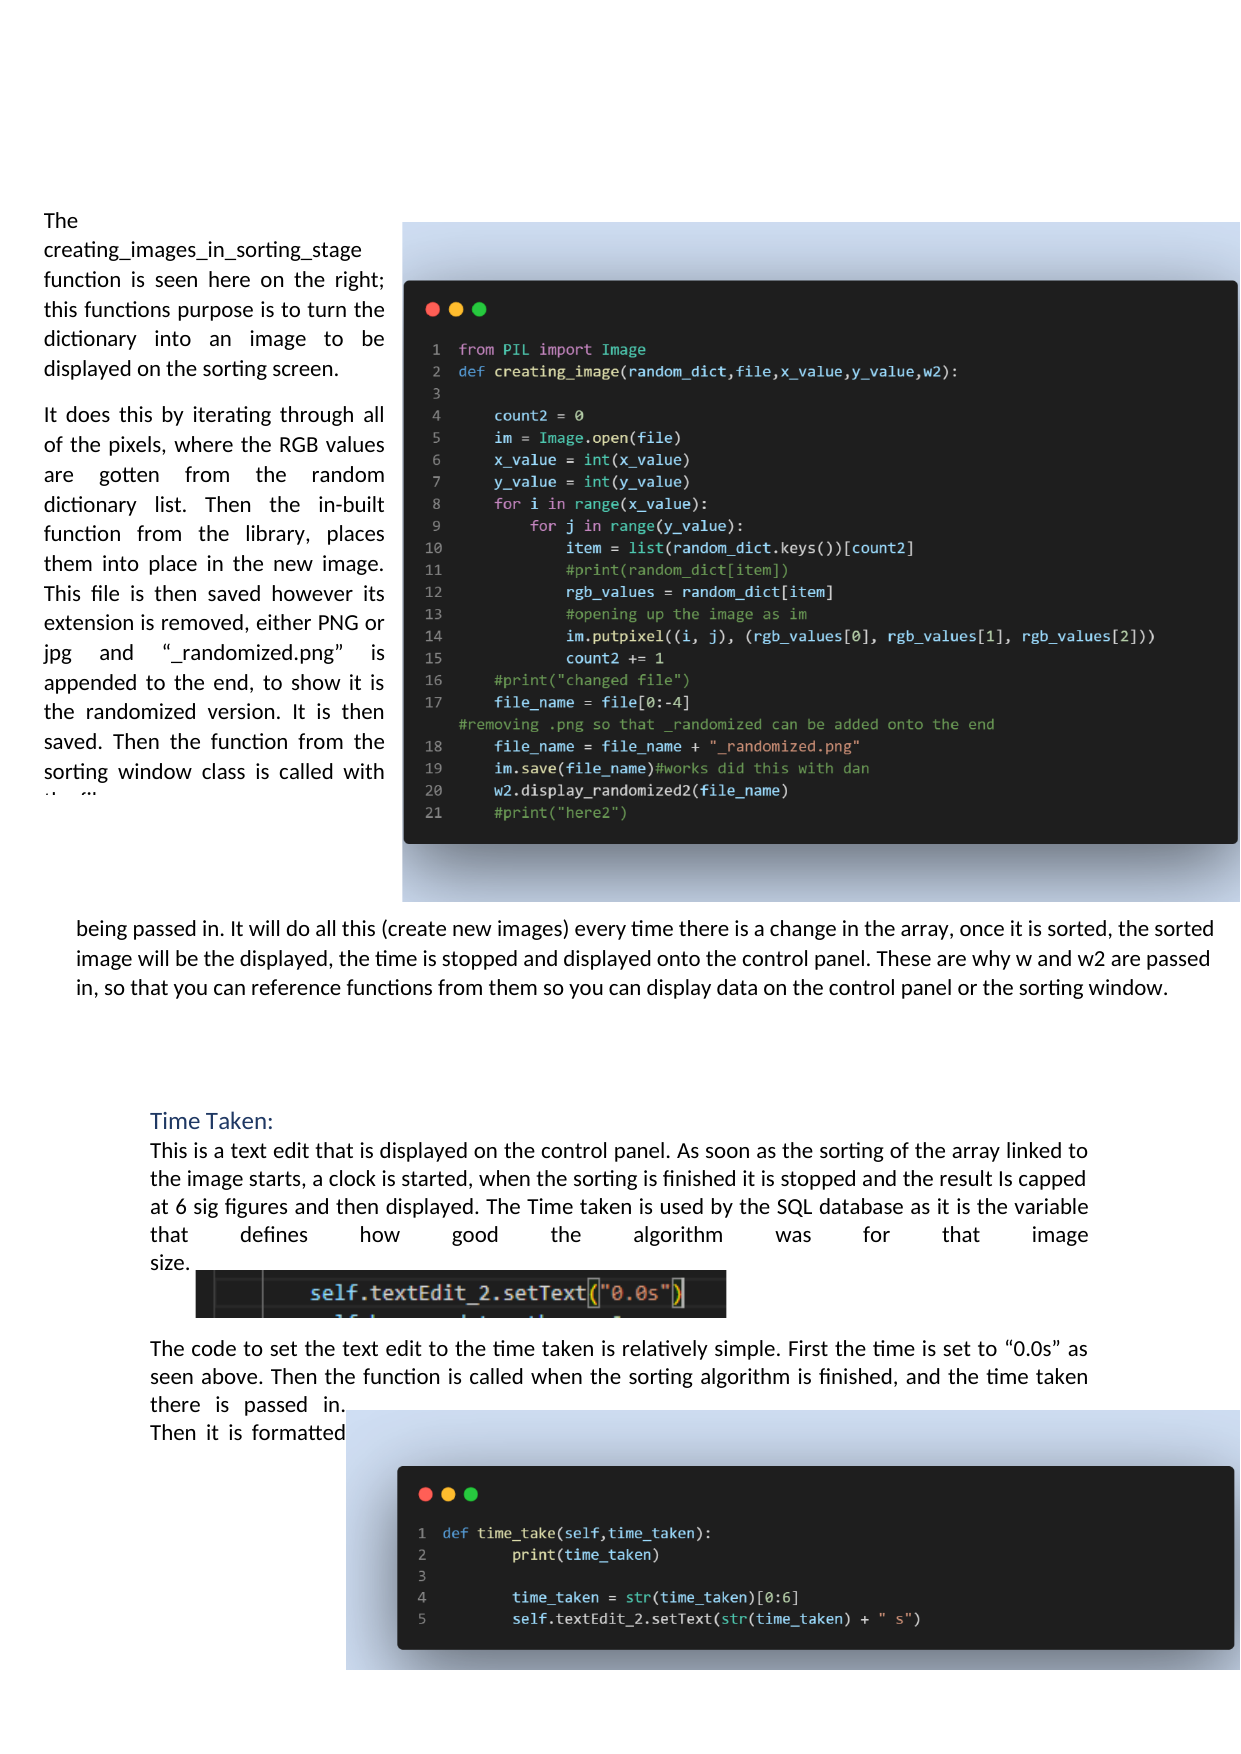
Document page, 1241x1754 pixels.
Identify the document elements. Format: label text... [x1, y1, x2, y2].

text The code to set the text edit to the time taken is relatively simple. First the time is set to “0.0s” as seen above. Then the function is called when the sorting algorithm is finished, and the time taken there is passed in. Then it is formatted [150, 1334, 1090, 1446]
text The creating_images_in_sorting_stage function is seen here on the right; this functions purpose is to turn the dictionary into an image to be displayed on the sorting screen. [43, 206, 385, 382]
text being passed in. It will do all this (create new images) every time there is a change in the array, once it is sorted, the sorted image will be the displayed, the time is stopped and displayed onto the control panel. These are why w and w2 are passed in, so that you can reference functions from them so you can display data on the control panel or the sorting window. [76, 914, 1225, 1001]
text This is a text edit that is displayed on the control panel. As soon as the sorting of the array linked to the image starts, a clock is started, when the sorting is finished it is stopped and the result Is capped at 6 sig figures and then displayed. The Time taken is used by the SQL database as it is the variable that defines how good the algorithm was for that image size. [150, 1136, 1090, 1317]
text It does this by iterating through all of the pixels, where the RGB values are gotten from the random dictionary list. Then the in-built function from the library, places them into place in the new image. This file is then saved however its extension is removed, either PNG or jpg and “_randomized.png” is appended to the end, to show it is the randomized version. It is then saved. Then the function from the sorting window class is called with the file name [43, 401, 385, 795]
subtitle Time Taken: [150, 1105, 1090, 1136]
